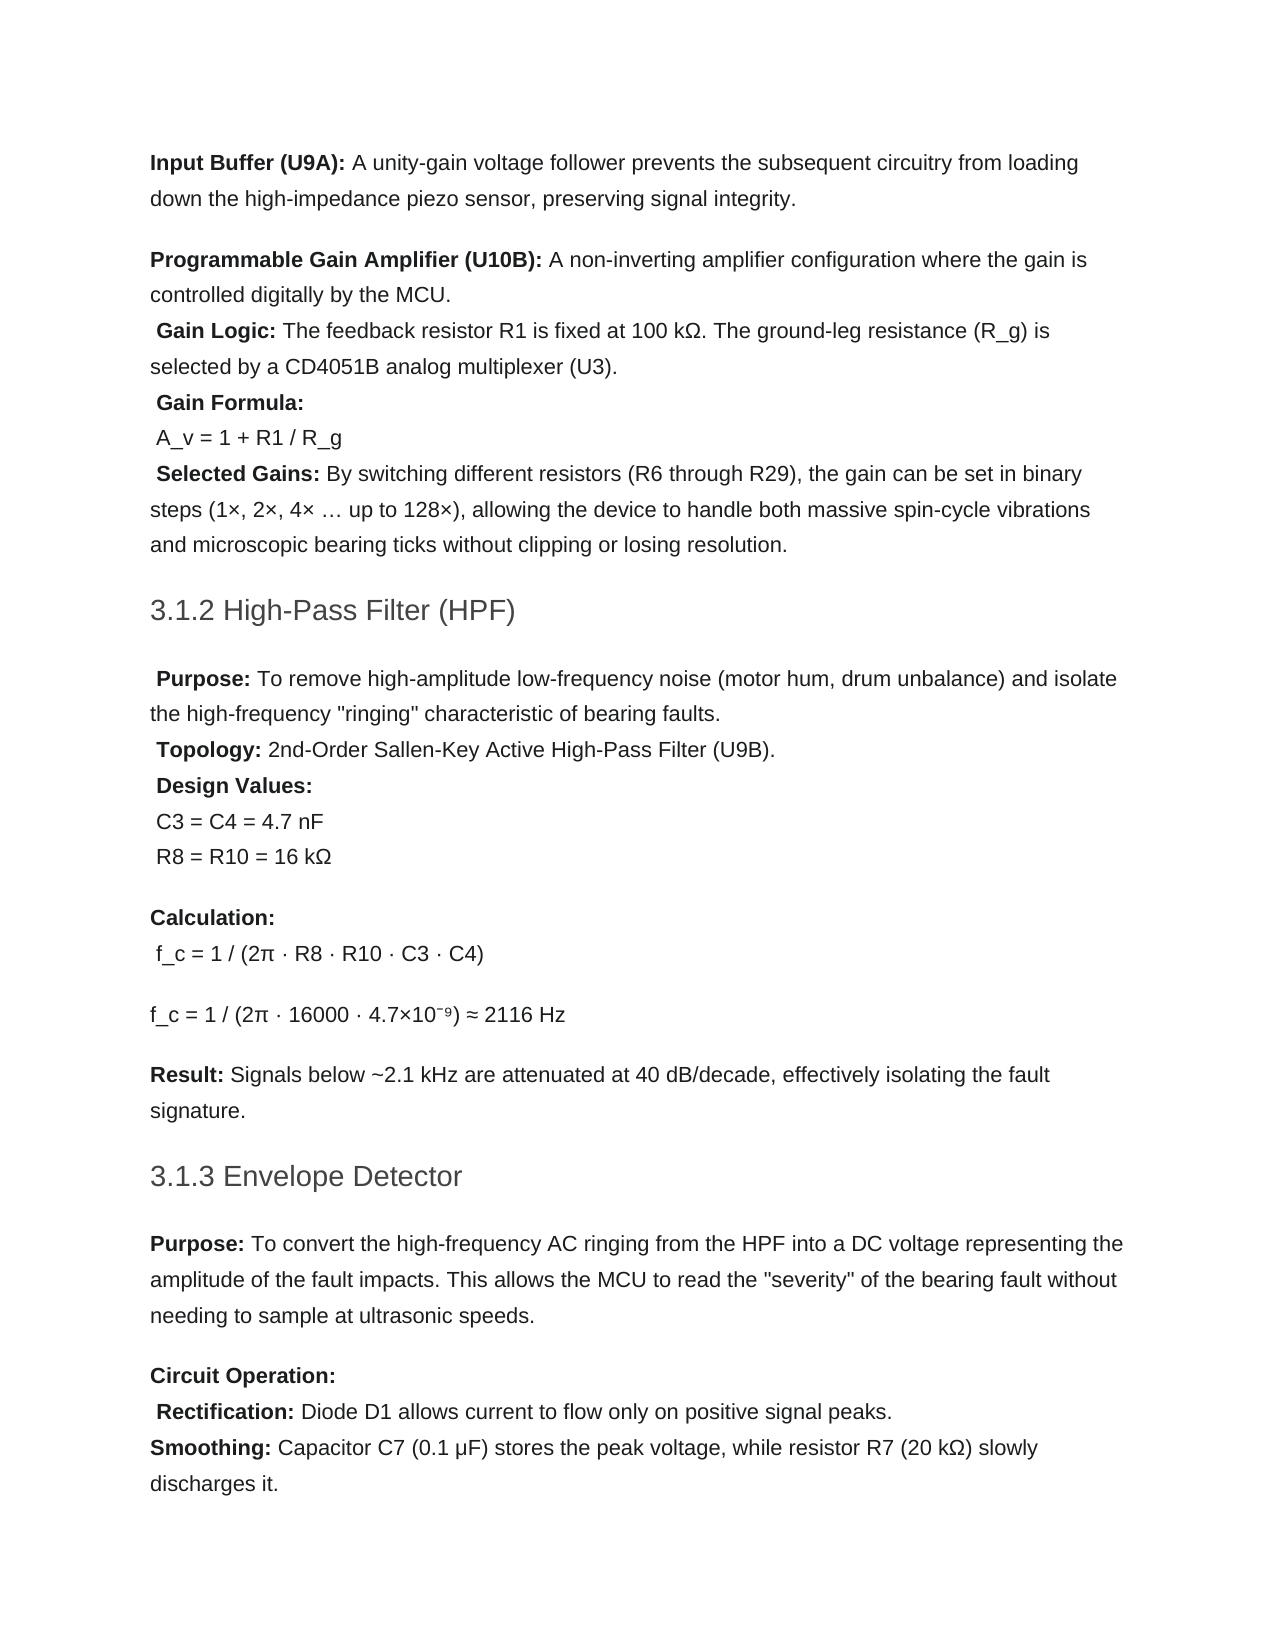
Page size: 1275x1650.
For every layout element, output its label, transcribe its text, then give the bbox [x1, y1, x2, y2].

text Programmable Gain Amplifier (U10B): A non-inverting amplifier configuration where the gain is controlled digitally by the MCU. Gain Logic: The feedback resistor R1 is fixed at 100 kΩ. The ground-leg resistance (R_g) is selected by a CD4051B analog multiplexer (U3). Gain Formula: A_v = 1 + R1 / R_g Selected Gains: By switching different resistors (R6 through R29), the gain can be set in binary steps (1×, 2×, 4× … up to 128×), allowing the device to handle both massive spin-cycle vibrations and microscopic bearing ticks without clipping or losing resolution. [150, 246, 1125, 557]
text Input Buffer (U9A): A unity-gain voltage follower prevents the subsequent circuitry from loading down the high-impedance piezo sensor, preserving signal integrity. [150, 150, 1125, 211]
text Purpose: To remove high-amplitude low-frequency noise (motor hum, drum unbalance) and isolate the high-frequency "ringing" characteristic of bearing faults. Topology: 2nd-Order Sallen-Key Active High-Pass Filter (U9B). Design Values: C3 = C4 = 4.7 nF R8 = R10 = 16 kΩ [150, 666, 1125, 869]
text Result: Signals below ~2.1 kHz are attenuated at 40 dB/decade, effectively isolating the fault signature. [150, 1062, 1125, 1123]
text Purpose: To convert the high-frequency AC ringing from the HPF into a DC voltage representing the amplitude of the fault impacts. This allows the MCU to read the "severity" of the bearing fault without needing to sample at ultrasonic speeds. [150, 1231, 1125, 1328]
subtitle 3.1.3 Envelope Detector [150, 1159, 1125, 1192]
text Calculation: f_c = 1 / (2π · R8 · R10 · C3 · C4) [150, 905, 1125, 966]
subtitle 3.1.2 High-Pass Filter (HPF) [150, 593, 1125, 627]
text f_c = 1 / (2π · 16000 · 4.7×10⁻⁹) ≈ 2116 Hz [150, 1001, 1125, 1027]
text Circuit Operation: Rectification: Diode D1 allows current to flow only on positive signal peaks. Smoothing: Capacitor C7 (0.1 μF) stores the peak voltage, while resistor R7 (20 kΩ) slowly discharges it. [150, 1363, 1125, 1496]
